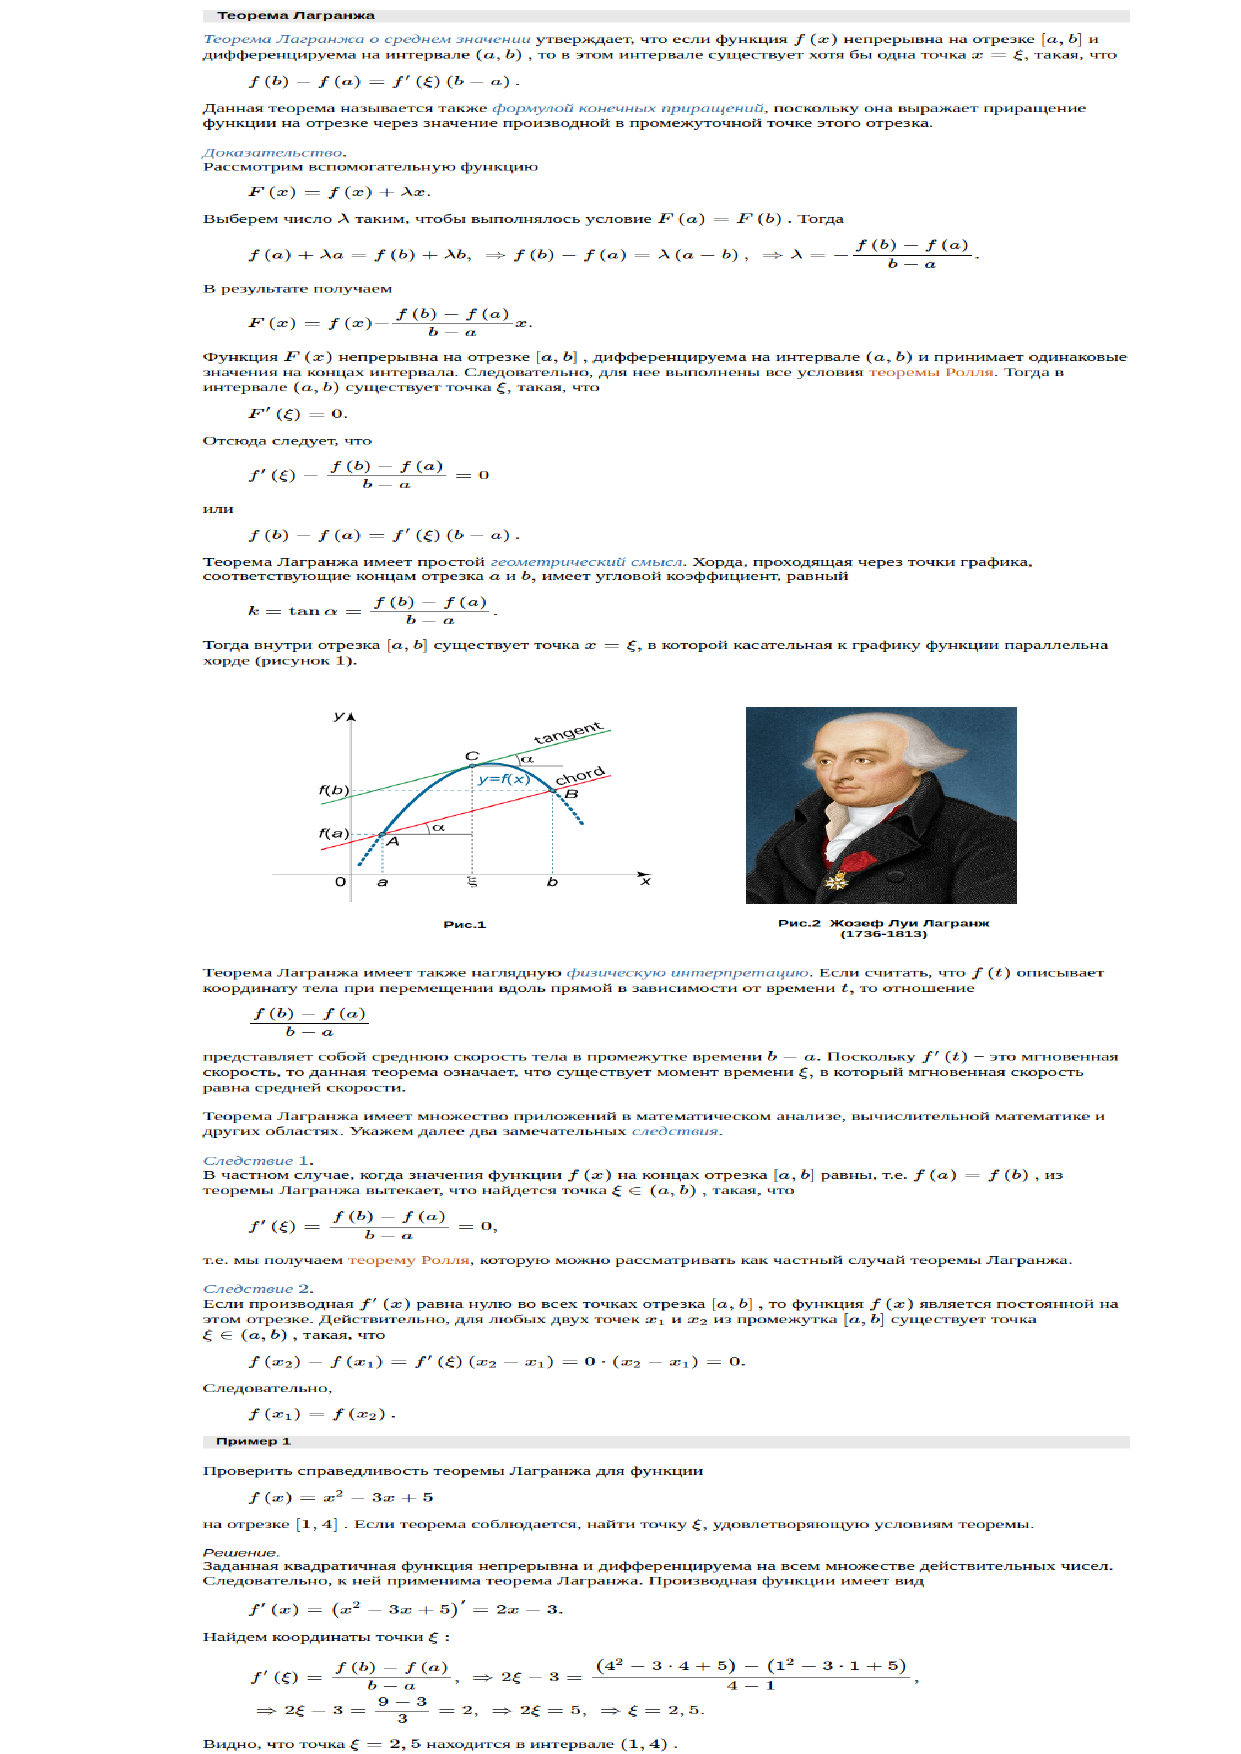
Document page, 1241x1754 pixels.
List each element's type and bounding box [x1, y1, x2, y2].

picture [199, 0, 1144, 1754]
